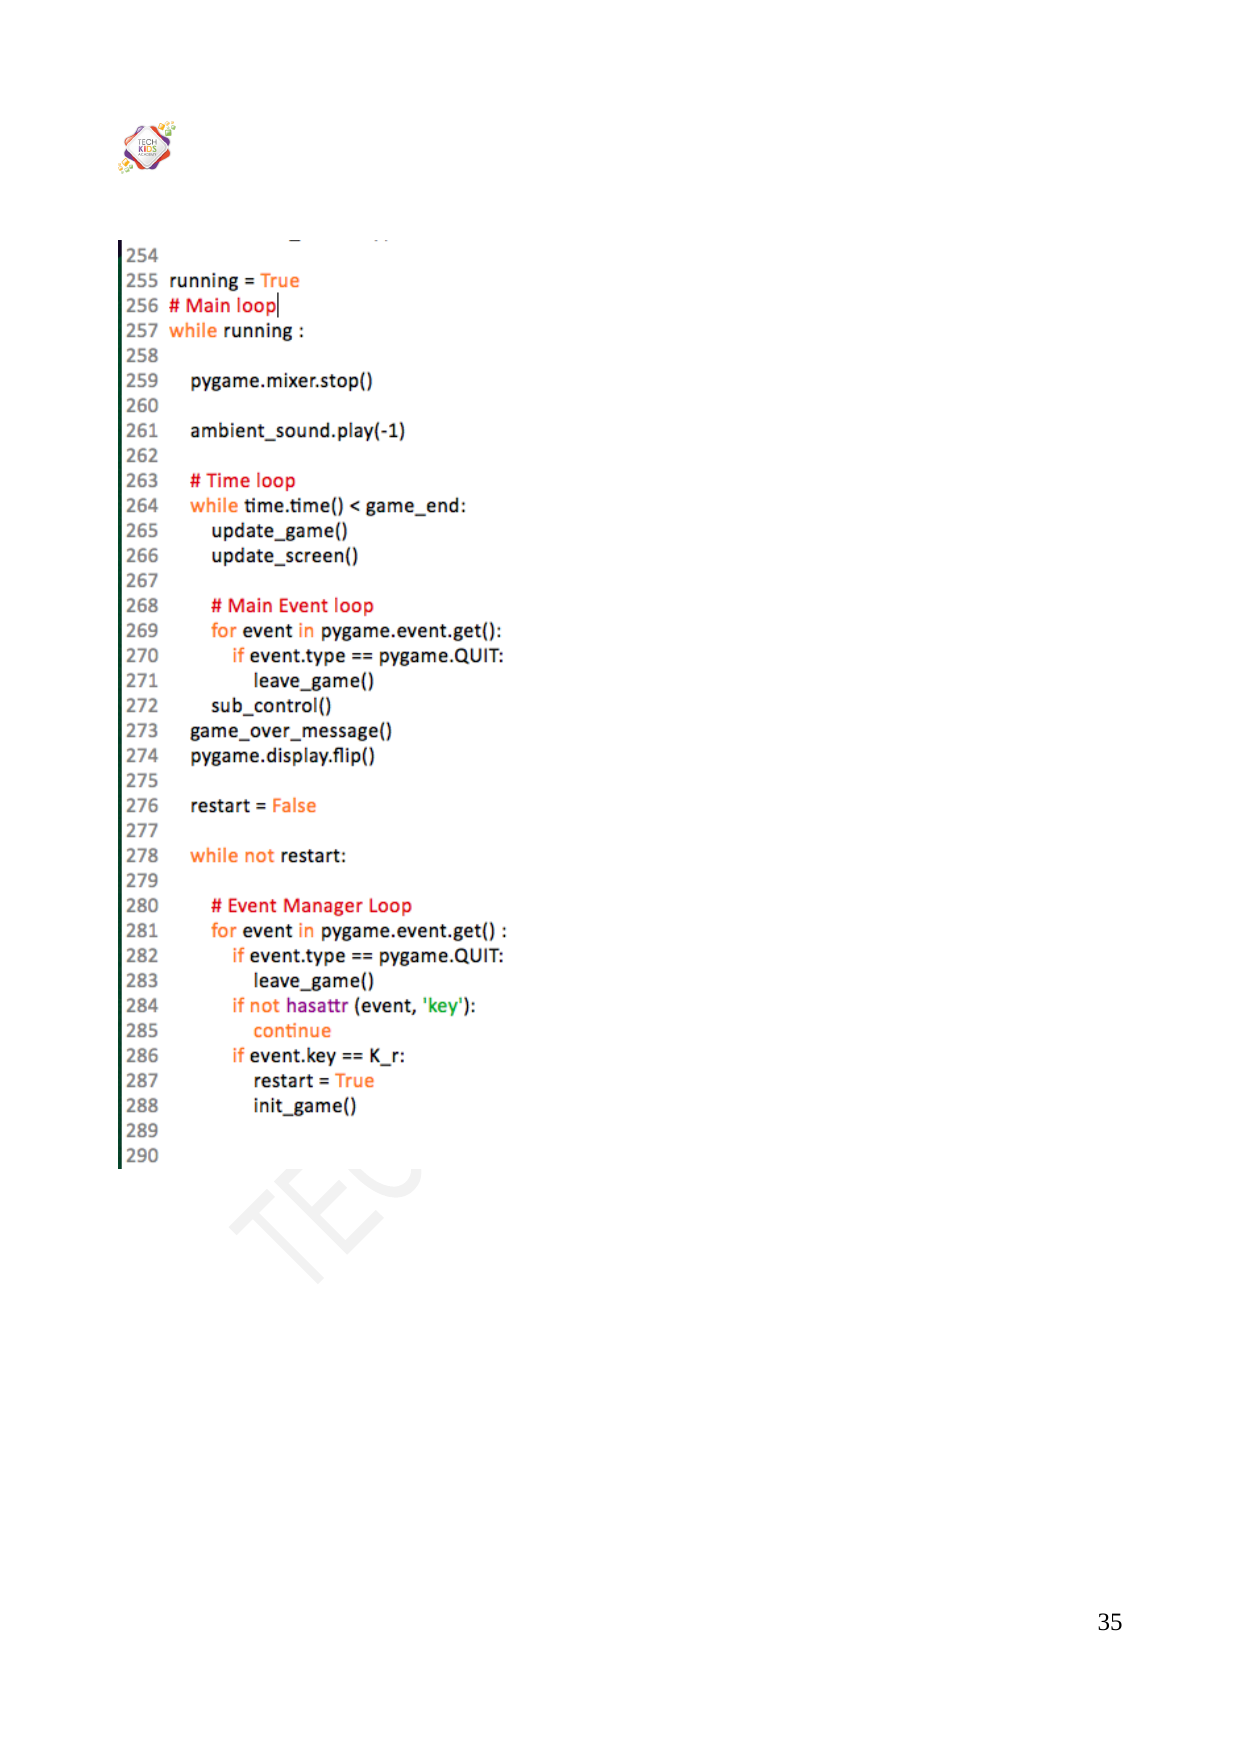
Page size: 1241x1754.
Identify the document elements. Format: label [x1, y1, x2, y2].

picture [118, 118, 176, 176]
picture [118, 240, 1098, 1169]
